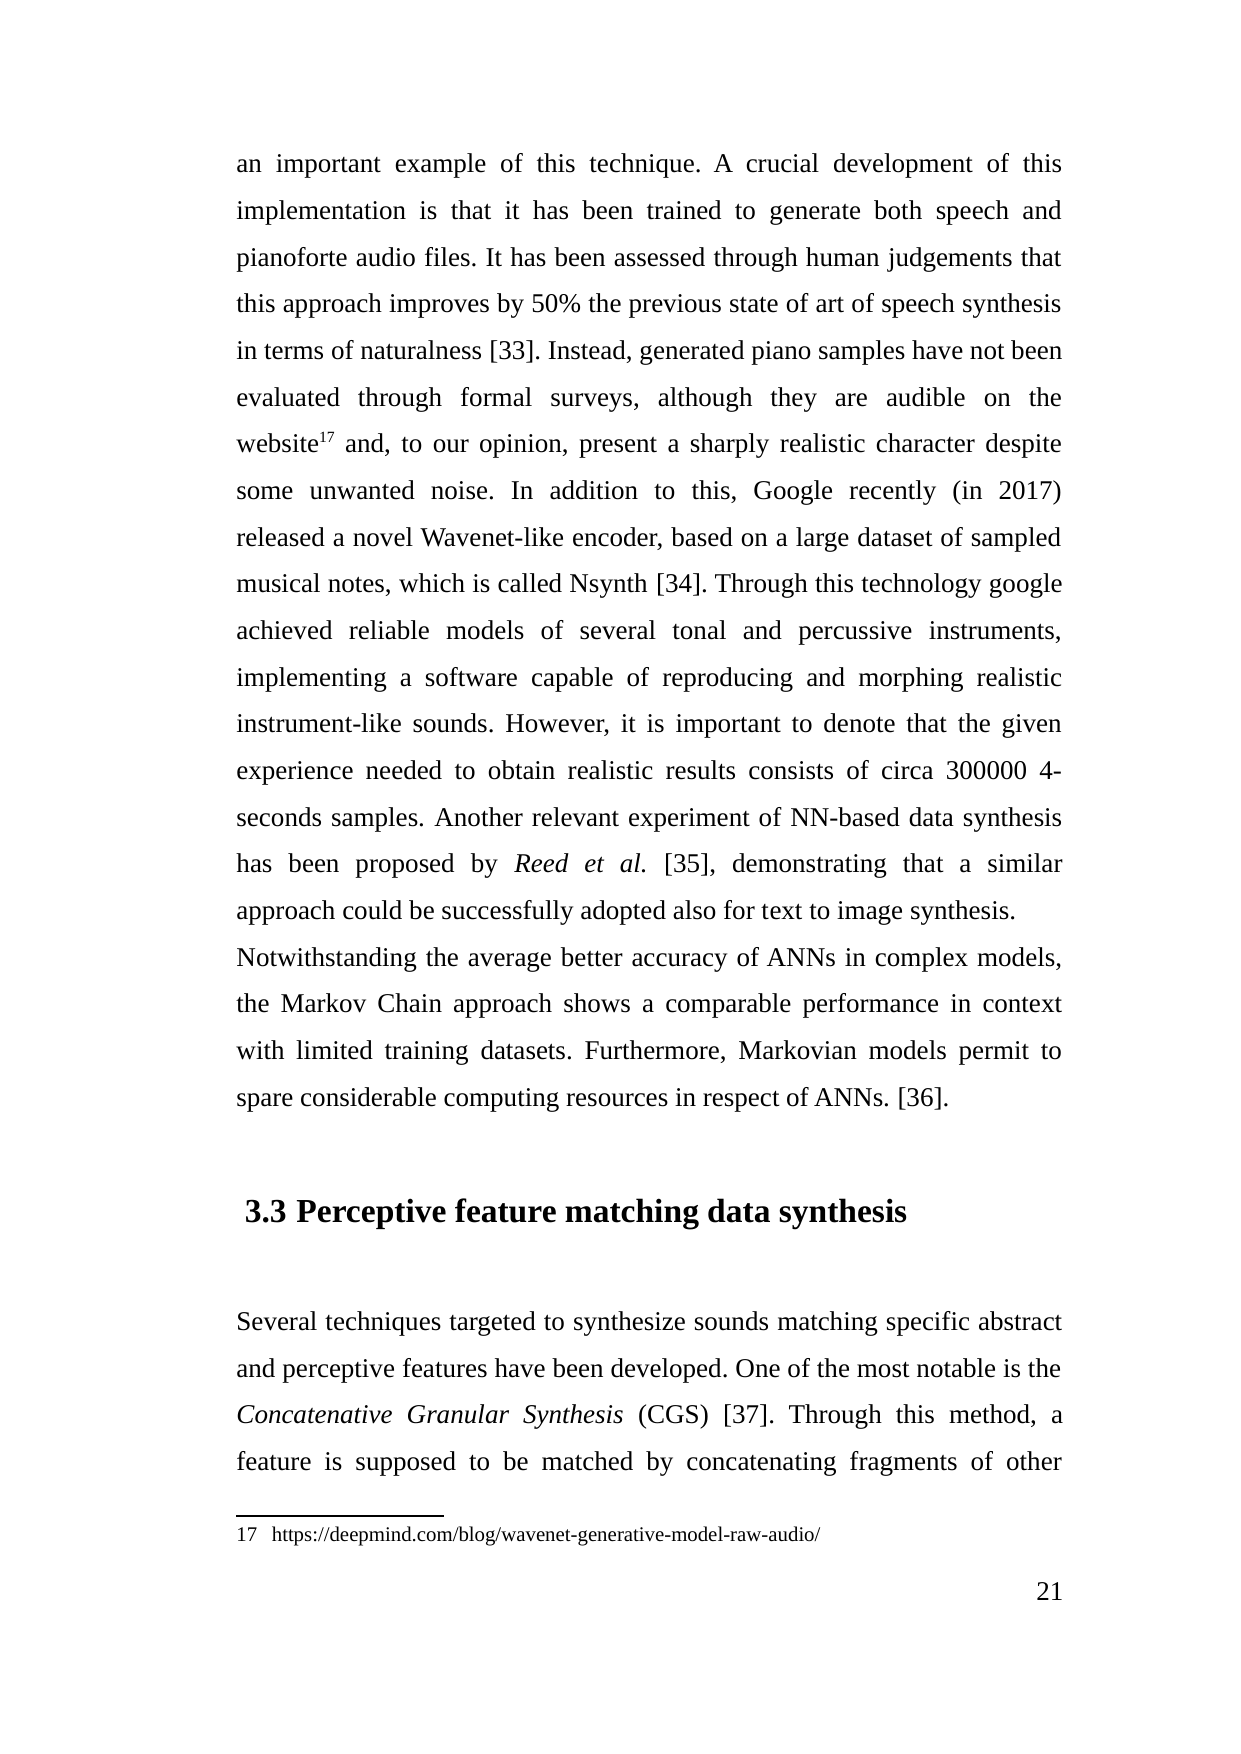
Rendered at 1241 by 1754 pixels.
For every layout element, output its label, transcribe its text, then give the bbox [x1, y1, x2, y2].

text Notwithstanding the average better accuracy of ANNs in complex models, the Markov Chain approach shows a comparable performance in context with limited training datasets. Furthermore, Markovian models permit to spare considerable computing resources in respect of ANNs. [36]. [236, 941, 1063, 1112]
text https://deepmind.com/blog/wavenet-generative-model-raw-audio/ [236, 1522, 1063, 1546]
text an important example of this technique. A crucial development of this implementation is that it has been trained to generate both speech and pianoforte audio files. It has been assessed through human judgements that this approach improves by 50% the previous state of art of speech synthesis in terms of naturalness [33]. Instead, generated piano samples have not been evaluated through formal surveys, although they are audible on the website and, to our opinion, present a sharply realistic character despite some unwanted noise. In addition to this, Google recently (in 2017) released a novel Wavenet-like encoder, based on a large dataset of sampled musical notes, which is called Nsynth [34]. Through this technology google achieved reliable models of several tonal and percussive instruments, implementing a software capable of reproducing and morphing realistic instrument-like sounds. However, it is important to denote that the given experience needed to obtain realistic results consists of circa 300000 4-seconds samples. Another relevant experiment of NN-based data synthesis has been proposed by Reed et al. [35], demonstrating that a similar approach could be successfully adopted also for text to image synthesis. [236, 148, 1063, 925]
subtitle Perceptive feature matching data synthesis [236, 1192, 1063, 1230]
text Several techniques targeted to synthesize sounds matching specific abstract and perceptive features have been developed. One of the most notable is the Concatenative Granular Synthesis (CGS) [37]. Through this method, a feature is supposed to be matched by concatenating fragments of other [236, 1305, 1063, 1476]
